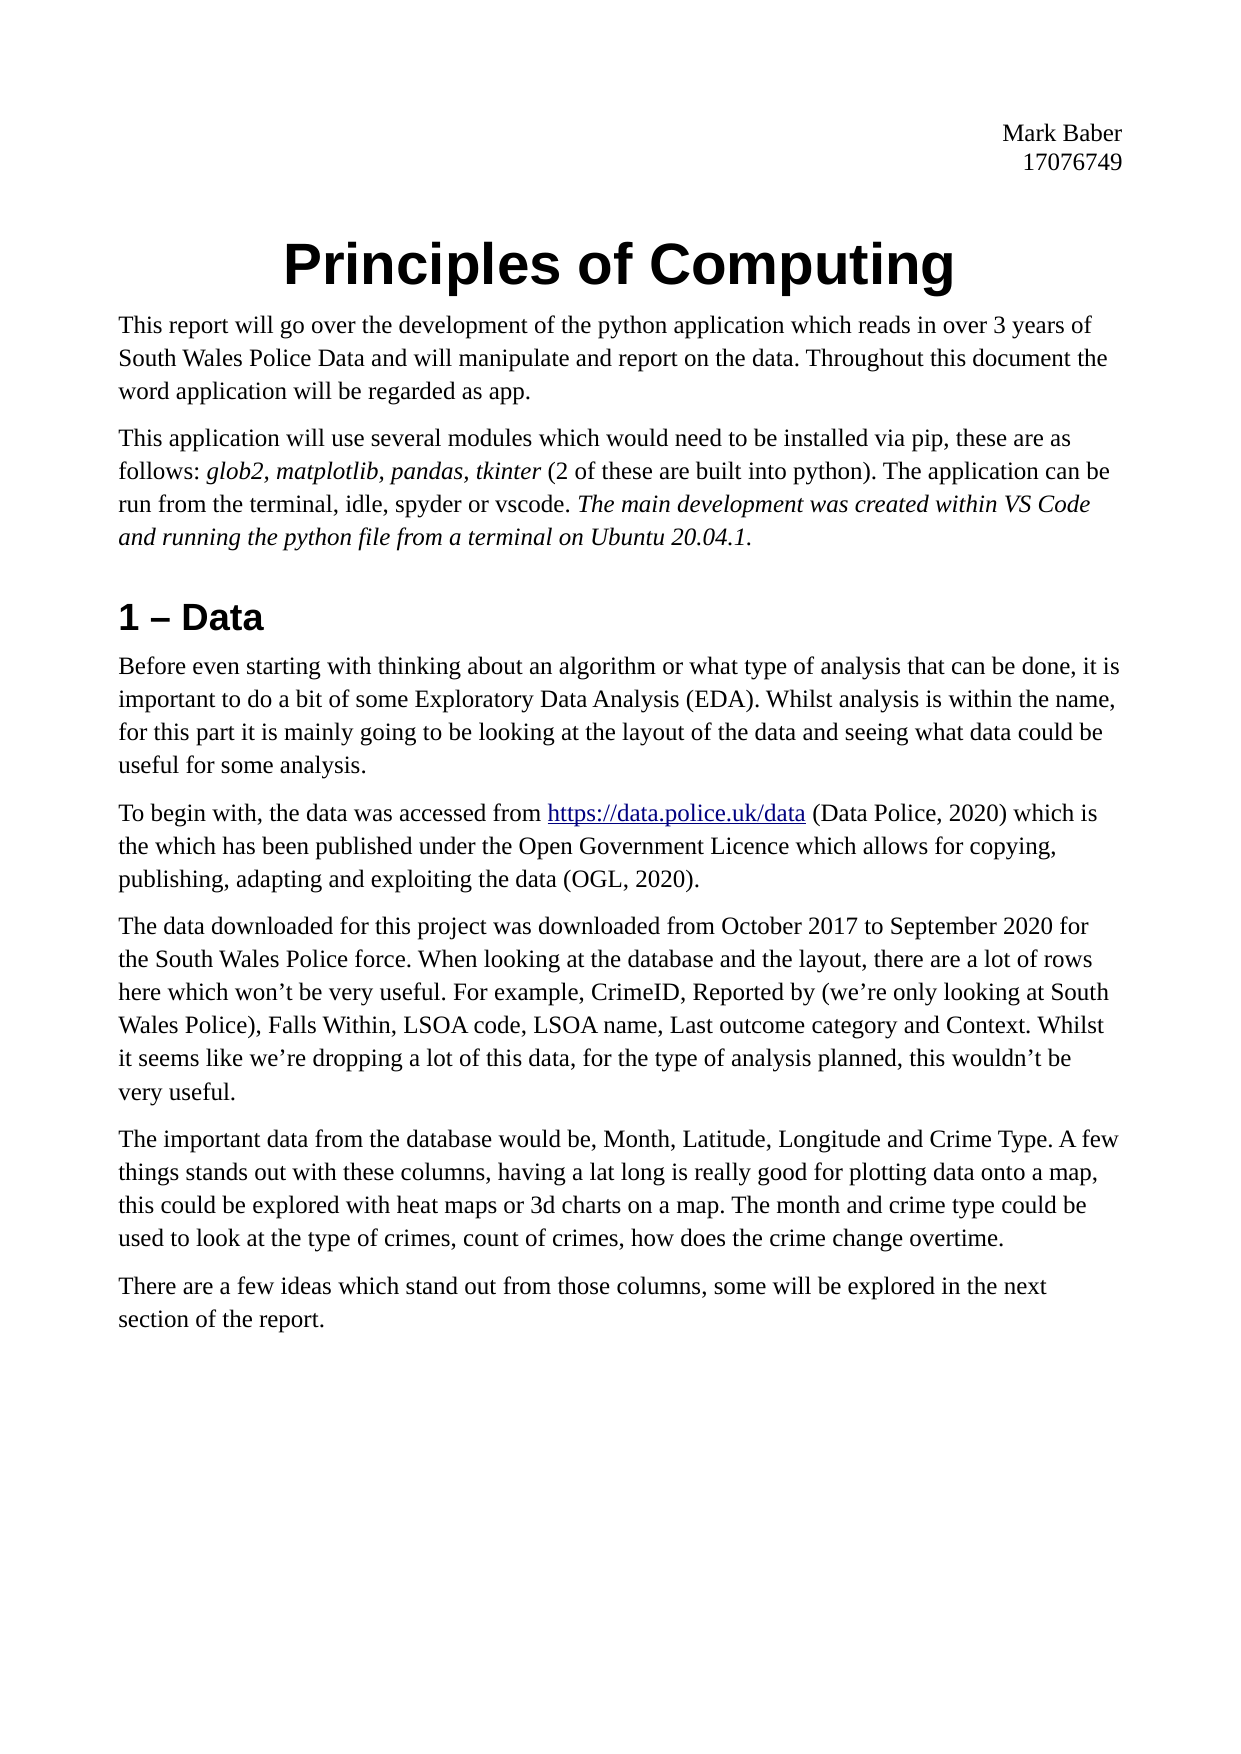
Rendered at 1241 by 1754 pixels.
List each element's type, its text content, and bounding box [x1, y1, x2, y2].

text This report will go over the development of the python application which reads in over 3 years of South Wales Police Data and will manipulate and report on the data. Throughout this document the word application will be regarded as app. [118, 310, 1122, 404]
text There are a few ideas which stand out from those columns, some will be explored in the next section of the report. [118, 1271, 1122, 1333]
subtitle 1 – Data [118, 595, 1122, 639]
text This application will use several modules which would need to be installed via pip, these are as follows: glob2, matplotlib, pandas, tkinter (2 of these are built into python). The application can be run from the terminal, idle, spyder or vscode. The main development was created within VS Code and running the python file from a terminal on Ubuntu 20.04.1. [118, 423, 1122, 551]
text The data downloaded for this project was downloaded from October 2017 to September 2020 for the South Wales Police force. When looking at the database and the layout, there are a lot of rows here which won’t be very useful. For example, CrimeID, Reported by (we’re only looking at South Wales Police), Falls Within, LSOA code, LSOA name, Last outcome category and Context. Whilst it seems like we’re dropping a lot of this data, for the type of analysis planned, this wouldn’t be very useful. [118, 911, 1122, 1105]
text To begin with, the data was accessed from https://data.police.uk/data (Data Police, 2020) which is the which has been published under the Open Government Licence which allows for copying, publishing, adapting and exploiting the data (OGL, 2020). [118, 798, 1122, 893]
text The important data from the database would be, Month, Latitude, Longitude and Crime Type. A few things stands out with these columns, having a lat long is really good for plotting data onto a map, this could be explored with heat maps or 3d charts on a map. The month and crime type could be used to look at the type of crimes, count of crimes, how does the crime change overtime. [118, 1124, 1122, 1252]
text Before even starting with thinking about an algorithm or what type of analysis that can be done, it is important to do a bit of some Exploratory Data Analysis (EDA). Whilst analysis is within the name, for this part it is mainly going to be looking at the layout of the data and seeing what data could be useful for some analysis. [118, 651, 1122, 779]
title Principles of Computing [118, 230, 1122, 297]
